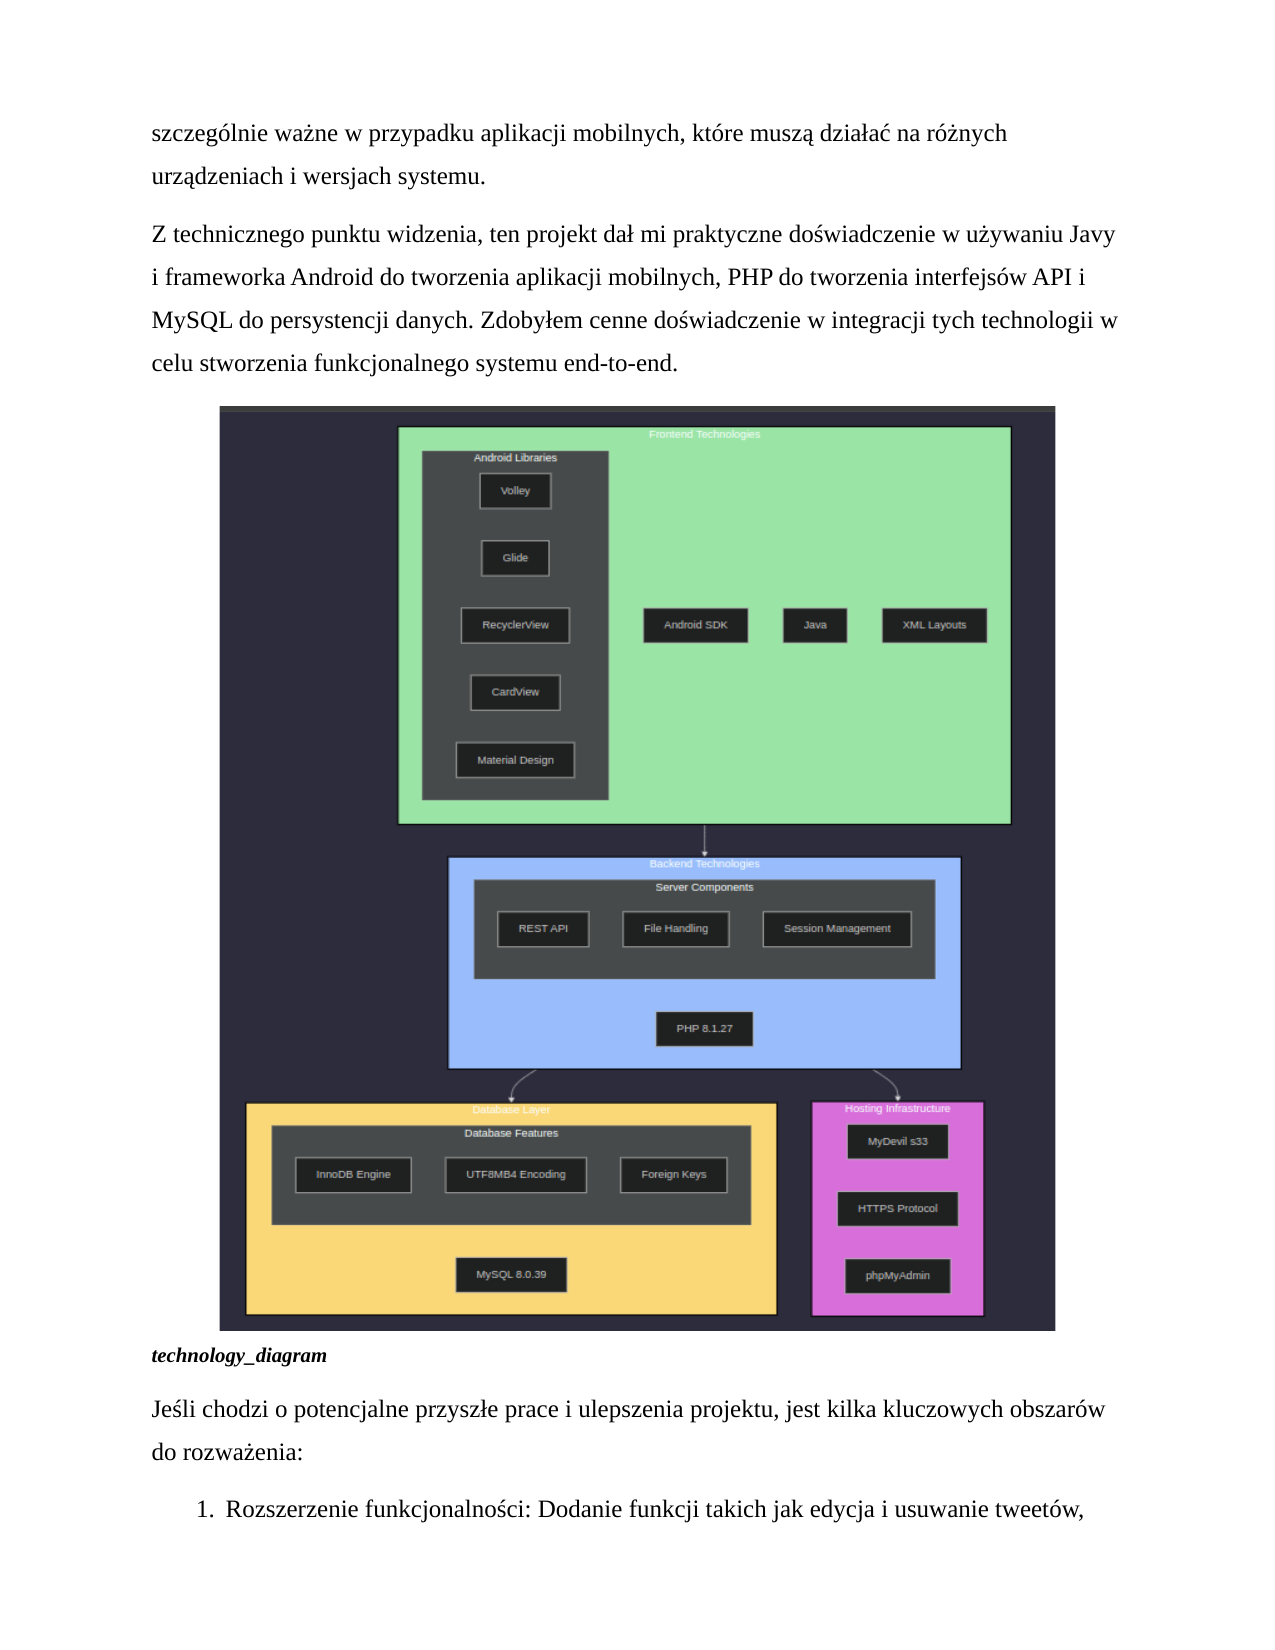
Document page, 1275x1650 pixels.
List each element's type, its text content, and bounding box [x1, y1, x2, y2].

text Jeśli chodzi o potencjalne przyszłe prace i ulepszenia projektu, jest kilka kluczowych obszarów do rozważenia: [151, 1394, 1123, 1466]
text technology_diagram [151, 406, 1123, 1367]
list Rozszerzenie funkcjonalności: Dodanie funkcji takich jak edycja i usuwanie tweetów, [196, 1494, 1123, 1523]
picture [219, 406, 1056, 1331]
text szczególnie ważne w przypadku aplikacji mobilnych, które muszą działać na różnych urządzeniach i wersjach systemu. [151, 118, 1123, 190]
text Z technicznego punktu widzenia, ten projekt dał mi praktyczne doświadczenie w używaniu Javy i frameworka Android do tworzenia aplikacji mobilnych, PHP do tworzenia interfejsów API i MySQL do persystencji danych. Zdobyłem cenne doświadczenie w integracji tych technologii w celu stworzenia funkcjonalnego systemu end-to-end. [151, 219, 1123, 377]
